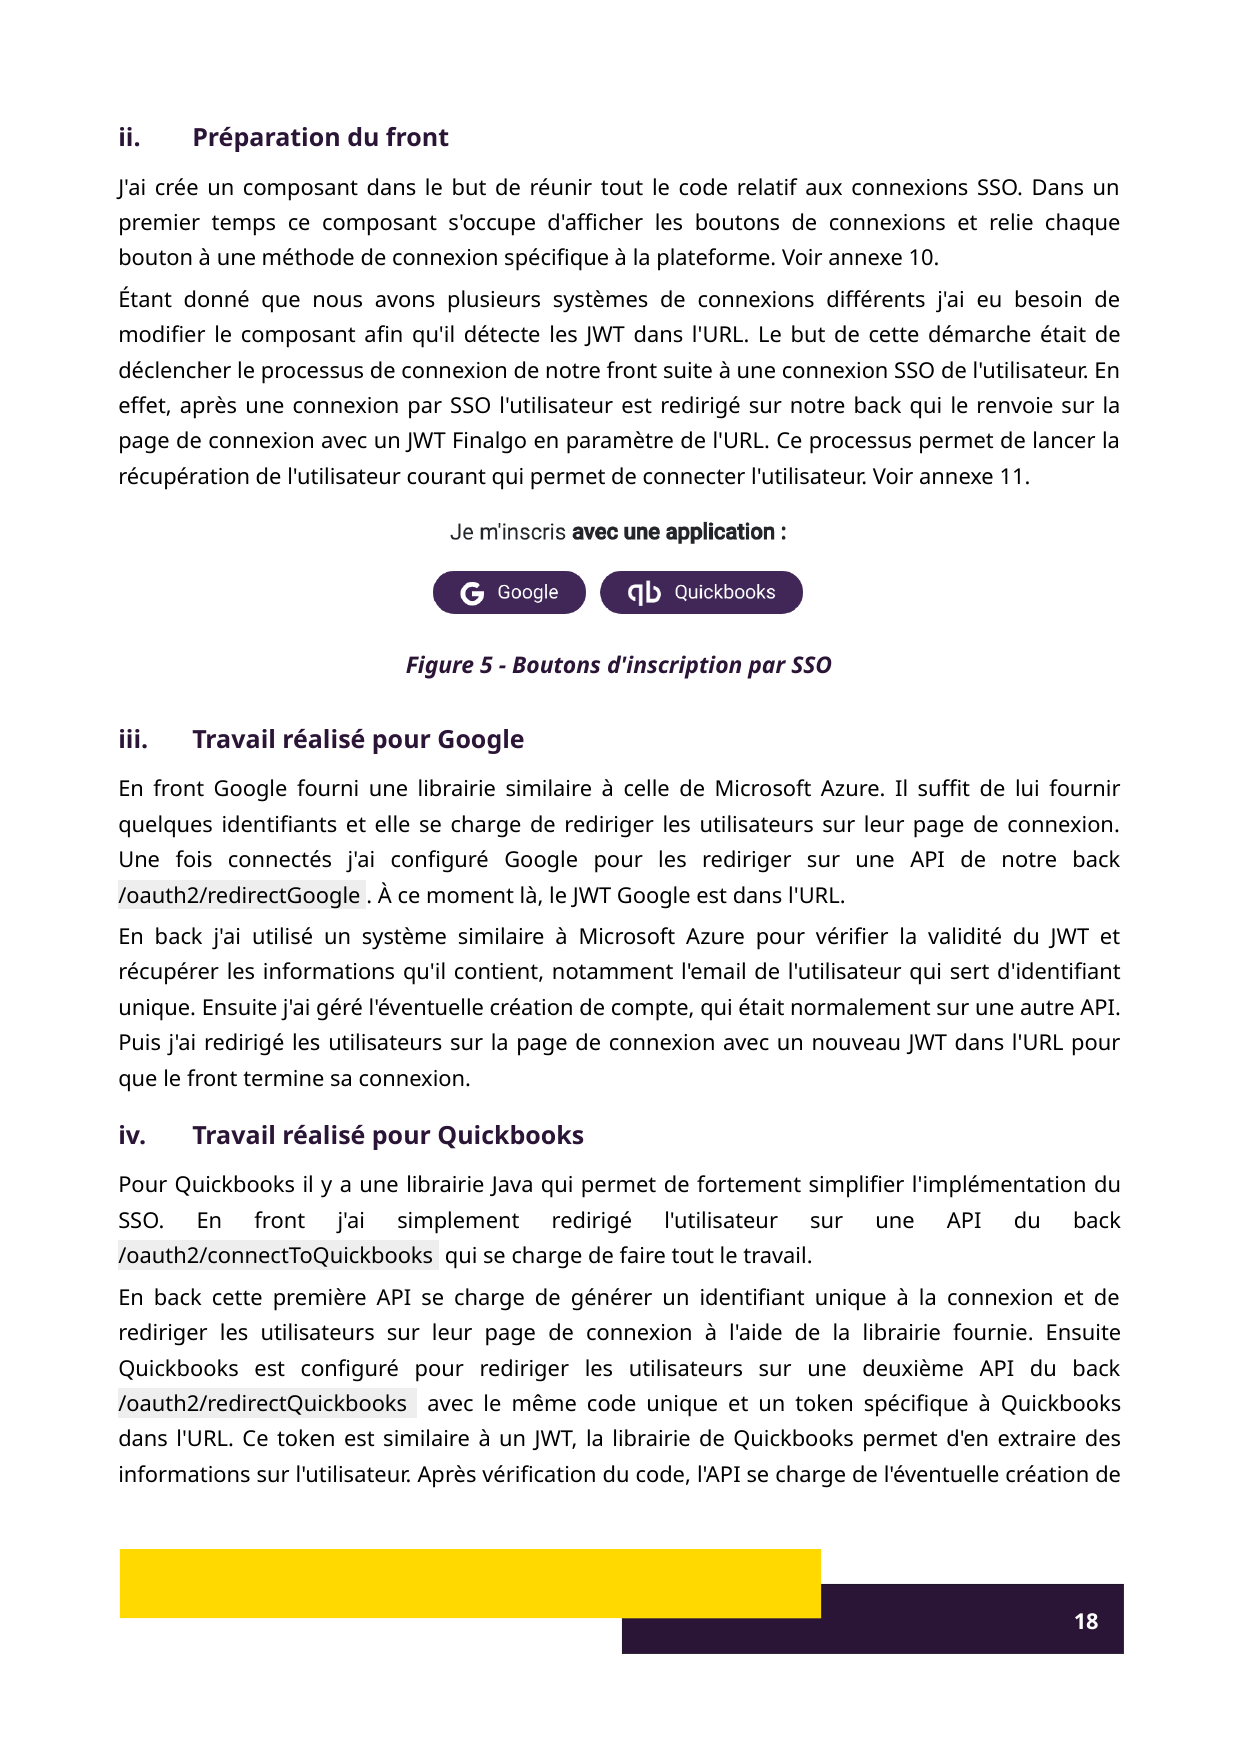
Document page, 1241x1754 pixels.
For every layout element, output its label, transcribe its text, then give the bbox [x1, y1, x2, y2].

text Étant donné que nous avons plusieurs systèmes de connexions différents j'ai eu besoin de modifier le composant afin qu'il détecte les JWT dans l'URL. Le but de cette démarche était de déclencher le processus de connexion de notre front suite à une connexion SSO de l'utilisateur. En effet, après une connexion par SSO l'utilisateur est redirigé sur notre back qui le renvoie sur la page de connexion avec un JWT Finalgo en paramètre de l'URL. Ce processus permet de lancer la récupération de l'utilisateur courant qui permet de connecter l'utilisateur. Voir annexe 11. [118, 278, 1122, 491]
text J'ai crée un composant dans le but de réunir tout le code relatif aux connexions SSO. Dans un premier temps ce composant s'occupe d'afficher les boutons de connexions et relie chaque bouton à une méthode de connexion spécifique à la plateforme. Voir annexe 10. [118, 166, 1122, 272]
text Figure 5 - Boutons d'inscription par SSO [396, 649, 844, 680]
text Pour Quickbooks il y a une librairie Java qui permet de fortement simplifier l'implémentation du SSO. En front j'ai simplement redirigé l'utilisateur sur une API du back /oauth2/connectToQuickbooks qui se charge de faire tout le travail. [118, 1164, 1122, 1270]
text En back cette première API se charge de générer un identifiant unique à la connexion et de rediriger les utilisateurs sur leur page de connexion à l'aide de la librairie fournie. Ensuite Quickbooks est configuré pour rediriger les utilisateurs sur une deuxième API du back /oauth2/redirectQuickbooks avec le même code unique et un token spécifique à Quickbooks dans l'URL. Ce token est similaire à un JWT, la librairie de Quickbooks permet d'en extraire des informations sur l'utilisateur. Après vérification du code, l'API se charge de l'éventuelle création de [118, 1276, 1122, 1488]
text En back j'ai utilisé un système similaire à Microsoft Azure pour vérifier la validité du JWT et récupérer les informations qu'il contient, notamment l'email de l'utilisateur qui sert d'identifiant unique. Ensuite j'ai géré l'éventuelle création de compte, qui était normalement sur une autre API. Puis j'ai redirigé les utilisateurs sur la page de connexion avec un nouveau JWT dans l'URL pour que le front termine sa connexion. [118, 915, 1122, 1092]
subtitle iv. Travail réalisé pour Quickbooks [118, 1116, 1122, 1151]
subtitle iii. Travail réalisé pour Google [118, 491, 1122, 755]
subtitle ii. Préparation du front [118, 118, 1122, 153]
picture [396, 496, 845, 649]
picture [119, 1549, 1124, 1654]
text En front Google fourni une librairie similaire à celle de Microsoft Azure. Il suffit de lui fournir quelques identifiants et elle se charge de rediriger les utilisateurs sur leur page de connexion. Une fois connectés j'ai configuré Google pour les rediriger sur une API de notre back /oauth2/redirectGoogle . À ce moment là, le JWT Google est dans l'URL. [118, 768, 1122, 909]
